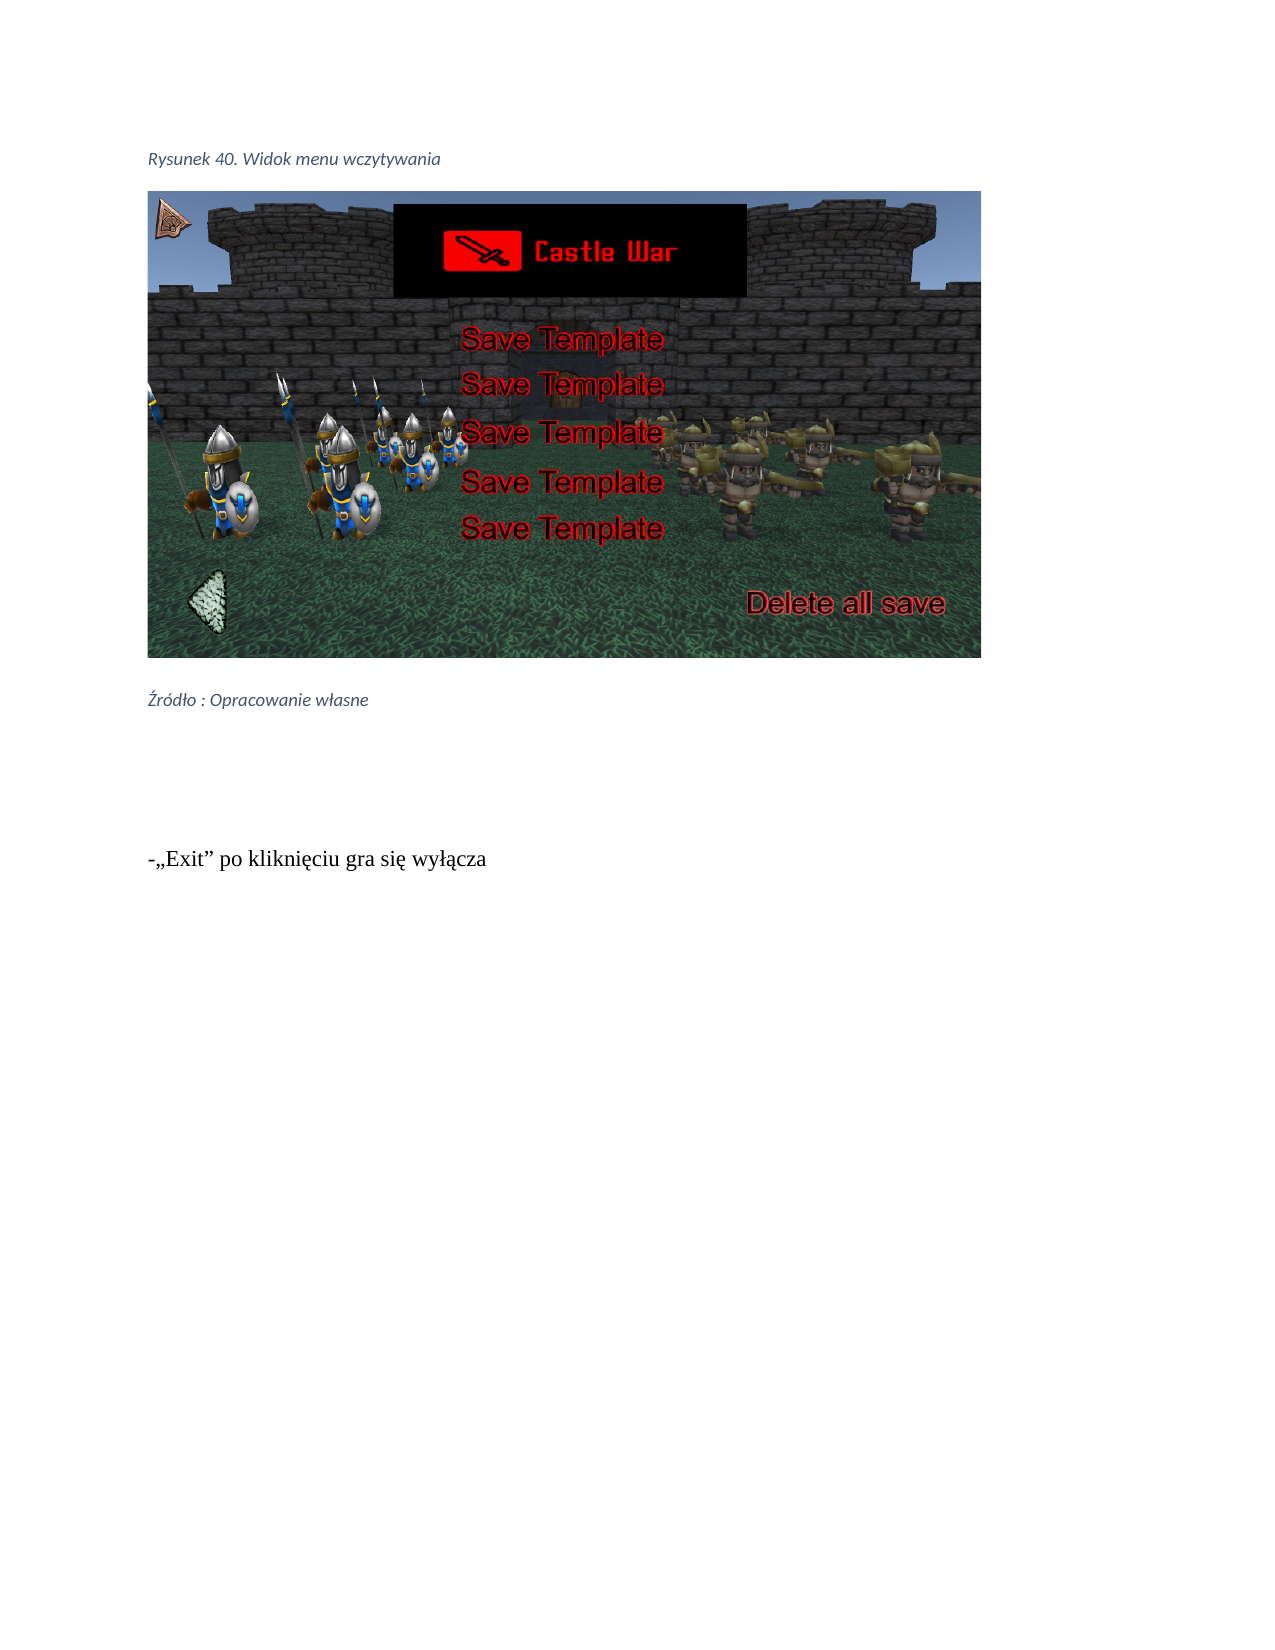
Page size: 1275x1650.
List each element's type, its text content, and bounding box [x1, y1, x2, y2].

text Rysunek 40. Widok menu wczytywania [148, 148, 1127, 171]
text -„Exit” po kliknięciu gra się wyłącza [148, 844, 1127, 871]
text Źródło : Opracowanie własne [148, 688, 1127, 711]
